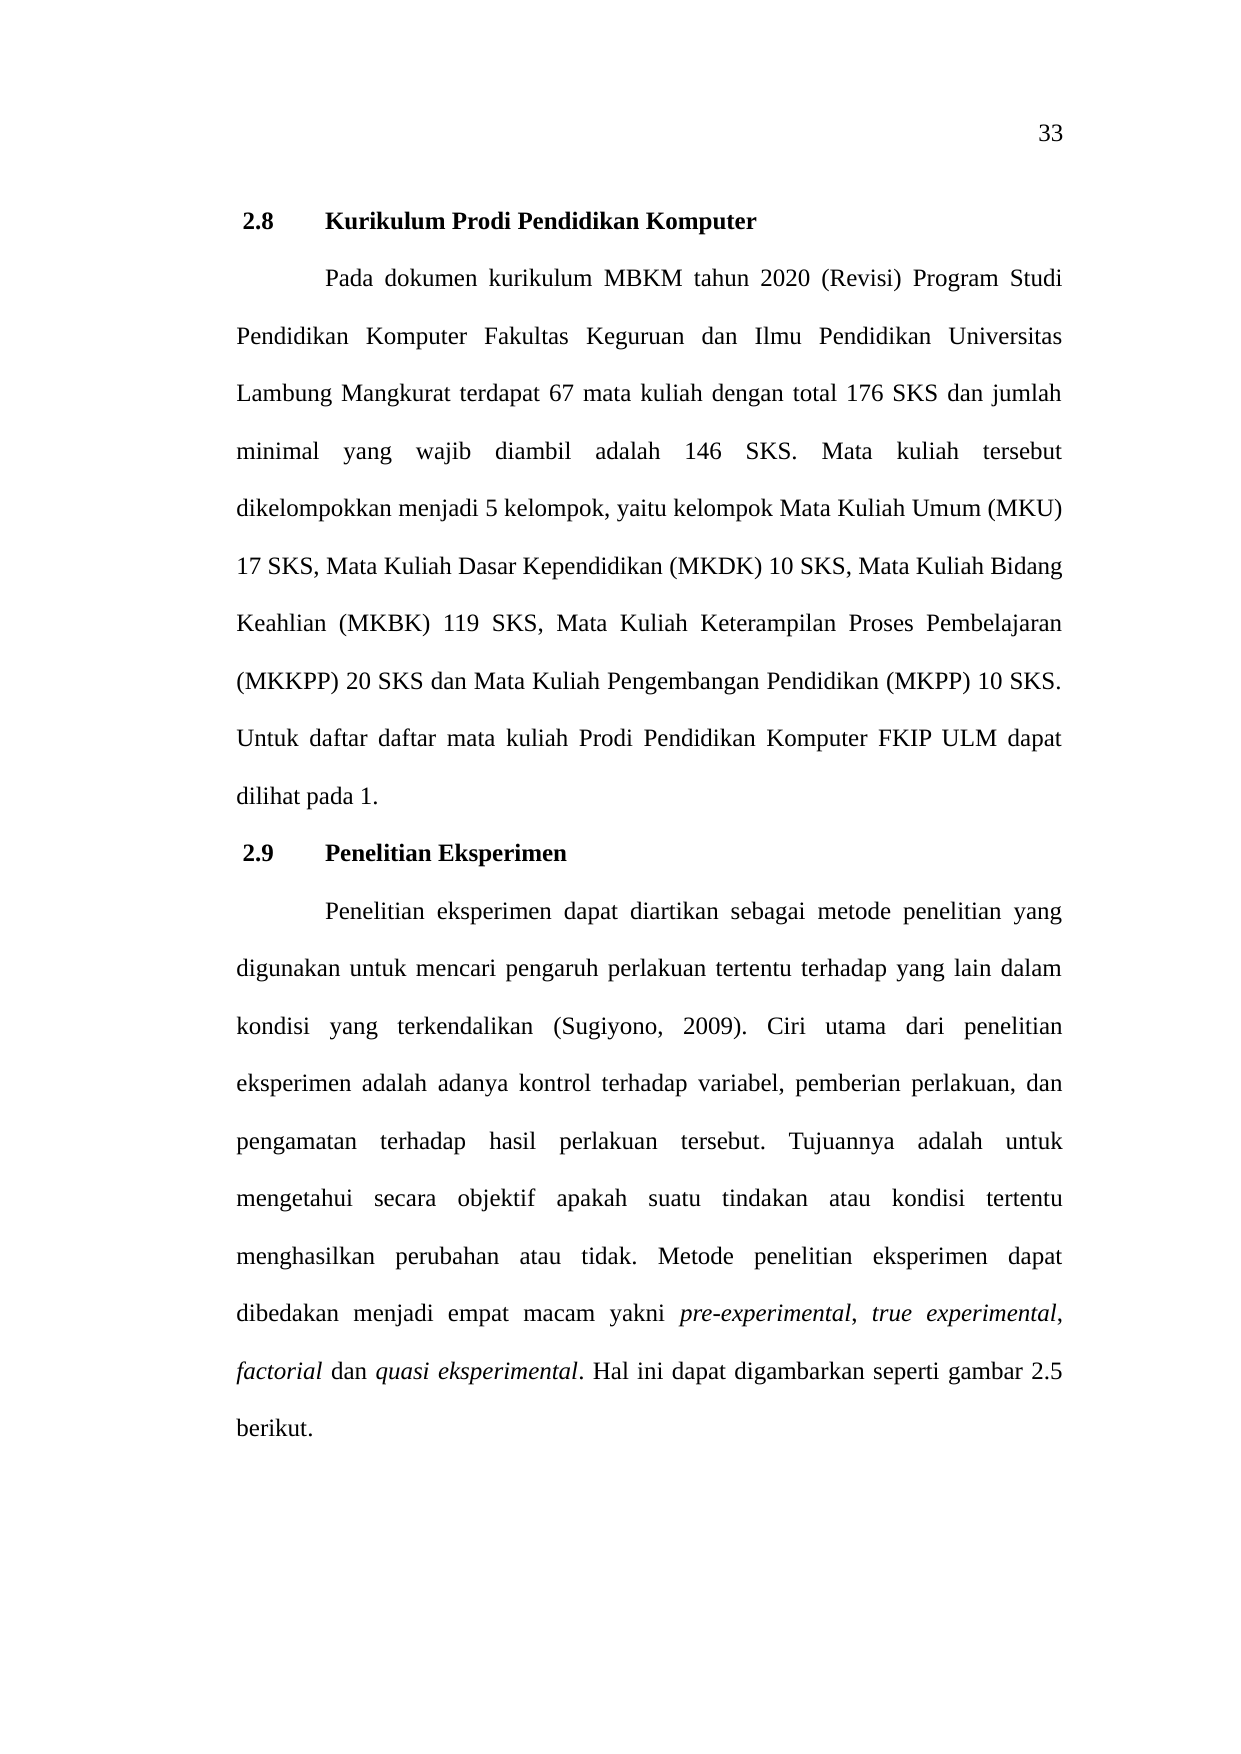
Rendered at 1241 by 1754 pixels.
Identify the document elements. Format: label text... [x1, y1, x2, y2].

text Pada dokumen kurikulum MBKM tahun 2020 (Revisi) Program Studi Pendidikan Komputer Fakultas Keguruan dan Ilmu Pendidikan Universitas Lambung Mangkurat terdapat 67 mata kuliah dengan total 176 SKS dan jumlah minimal yang wajib diambil adalah 146 SKS. Mata kuliah tersebut dikelompokkan menjadi 5 kelompok, yaitu kelompok Mata Kuliah Umum (MKU) 17 SKS, Mata Kuliah Dasar Kependidikan (MKDK) 10 SKS, Mata Kuliah Bidang Keahlian (MKBK) 119 SKS, Mata Kuliah Keterampilan Proses Pembelajaran (MKKPP) 20 SKS dan Mata Kuliah Pengembangan Pendidikan (MKPP) 10 SKS. Untuk daftar daftar mata kuliah Prodi Pendidikan Komputer FKIP ULM dapat dilihat pada 1. [236, 263, 1063, 810]
text Penelitian eksperimen dapat diartikan sebagai metode penelitian yang digunakan untuk mencari pengaruh perlakuan tertentu terhadap yang lain dalam kondisi yang terkendalikan (Sugiyono, 2009). Ciri utama dari penelitian eksperimen adalah adanya kontrol terhadap variabel, pemberian perlakuan, dan pengamatan terhadap hasil perlakuan tersebut. Tujuannya adalah untuk mengetahui secara objektif apakah suatu tindakan atau kondisi tertentu menghasilkan perubahan atau tidak. Metode penelitian eksperimen dapat dibedakan menjadi empat macam yakni pre-experimental, true experimental, factorial dan quasi eksperimental. Hal ini dapat digambarkan seperti gambar 2.5 berikut. [236, 896, 1063, 1442]
subtitle Penelitian Eksperimen [236, 838, 1063, 867]
subtitle Kurikulum Prodi Pendidikan Komputer [236, 206, 1063, 235]
